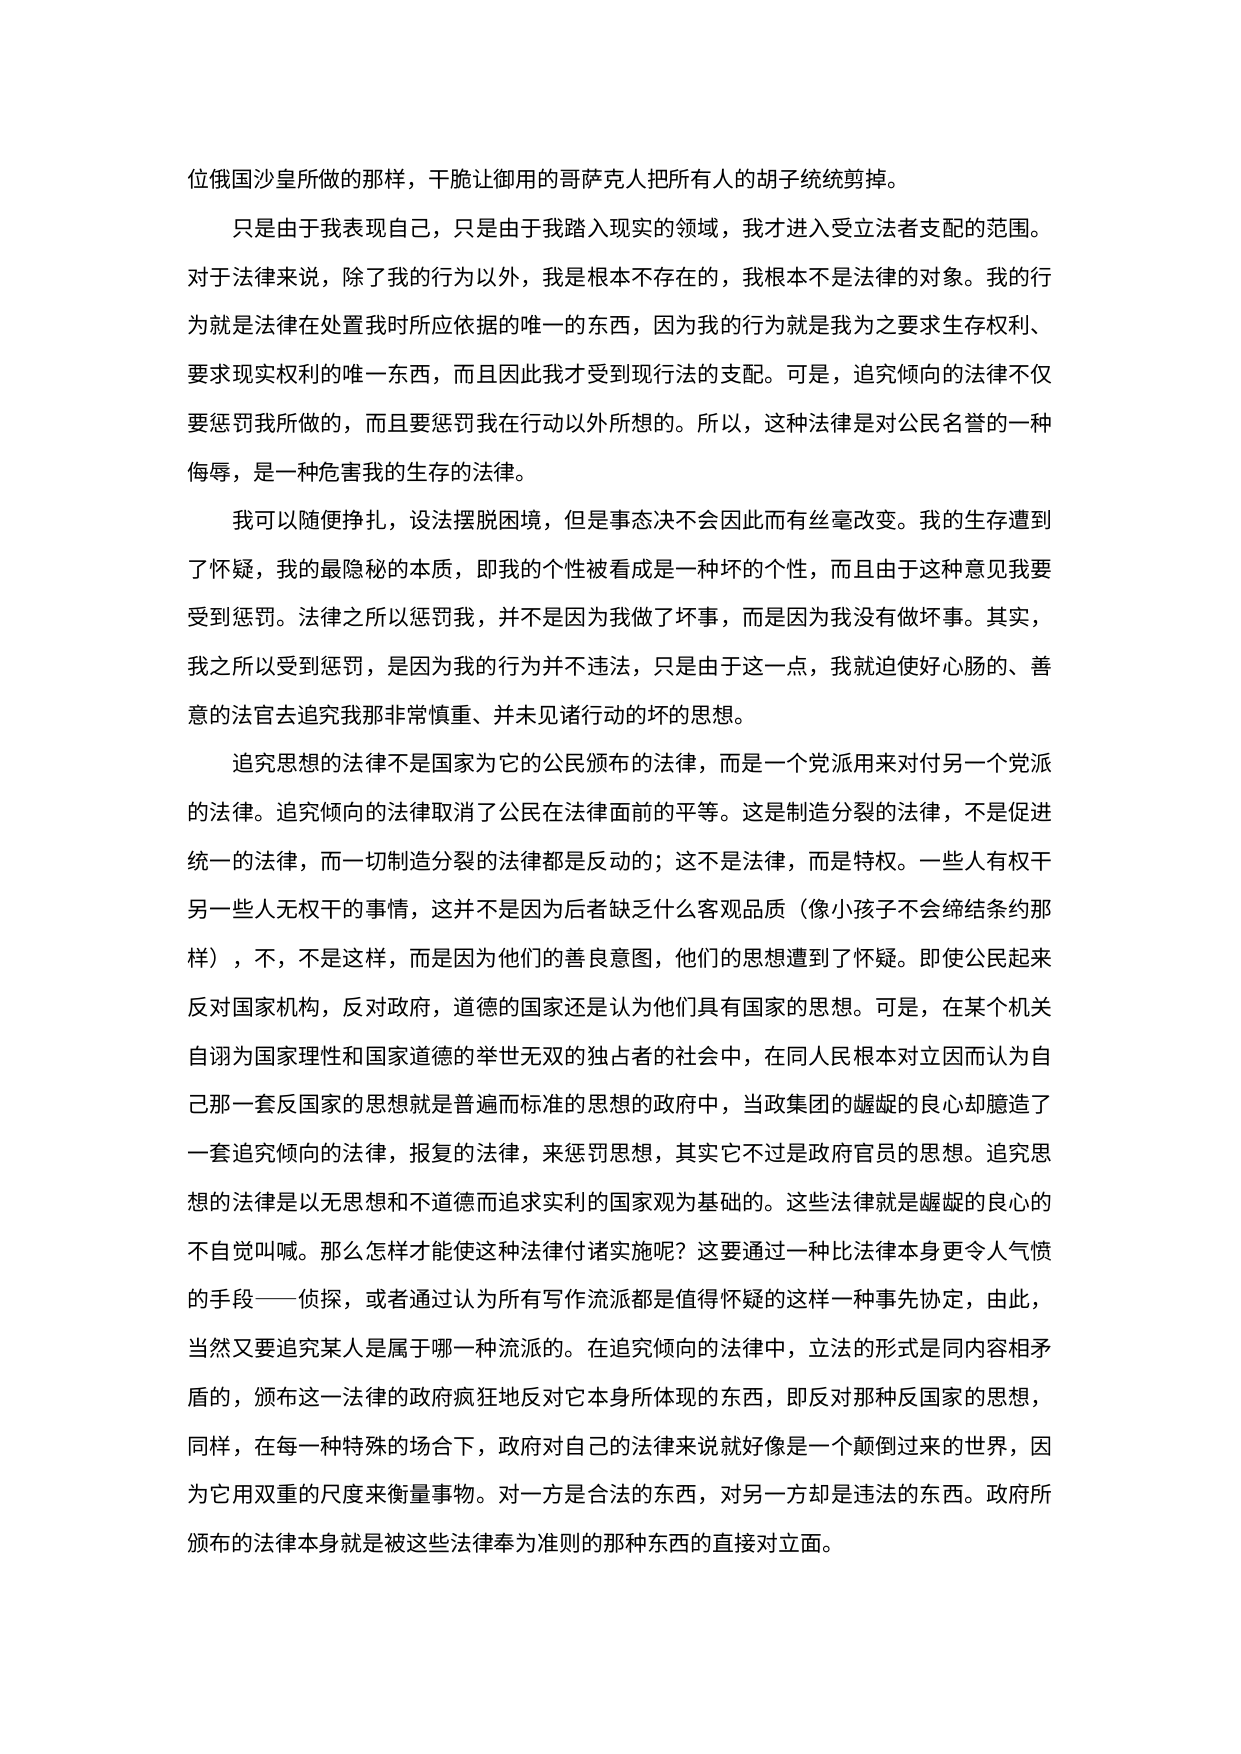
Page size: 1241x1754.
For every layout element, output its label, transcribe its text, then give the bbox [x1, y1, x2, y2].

text 这样一来，作者就成了最可怕的恐怖主义的牺牲品，遭到了涉嫌的制裁。追究倾向的法律，即没有规定客观标准的法律，是恐怖主义的法律；在罗伯斯比尔执政时期，国家在危急情况下所制定的就是这样的法律，在罗马皇帝们在位时期，国家在腐败不堪的情况下所制定的也是这样的法律。凡是不以当事人的行为本身而以他的思想作为主要标准的法律，无非是对非法行为的实际认可。与其把我要留胡子的想法当作剪胡子的标准，倒不如像那位俄国沙皇所做的那样，干脆让御用的哥萨克人把所有人的胡子统统剪掉。 [187, 162, 1053, 194]
text 我可以随便挣扎，设法摆脱困境，但是事态决不会因此而有丝毫改变。我的生存遭到了怀疑，我的最隐秘的本质，即我的个性被看成是一种坏的个性，而且由于这种意见我要受到惩罚。法律之所以惩罚我，并不是因为我做了坏事，而是因为我没有做坏事。其实，我之所以受到惩罚，是因为我的行为并不违法，只是由于这一点，我就迫使好心肠的、善意的法官去追究我那非常慎重、并未见诸行动的坏的思想。 [187, 502, 1053, 730]
text 只是由于我表现自己，只是由于我踏入现实的领域，我才进入受立法者支配的范围。对于法律来说，除了我的行为以外，我是根本不存在的，我根本不是法律的对象。我的行为就是法律在处置我时所应依据的唯一的东西，因为我的行为就是我为之要求生存权利、要求现实权利的唯一东西，而且因此我才受到现行法的支配。可是，追究倾向的法律不仅要惩罚我所做的，而且要惩罚我在行动以外所想的。所以，这种法律是对公民名誉的一种侮辱，是一种危害我的生存的法律。 [187, 210, 1053, 487]
text 追究思想的法律不是国家为它的公民颁布的法律，而是一个党派用来对付另一个党派的法律。追究倾向的法律取消了公民在法律面前的平等。这是制造分裂的法律，不是促进统一的法律，而一切制造分裂的法律都是反动的；这不是法律，而是特权。一些人有权干另一些人无权干的事情，这并不是因为后者缺乏什么客观品质（像小孩子不会缔结条约那样），不，不是这样，而是因为他们的善良意图，他们的思想遭到了怀疑。即使公民起来反对国家机构，反对政府，道德的国家还是认为他们具有国家的思想。可是，在某个机关自诩为国家理性和国家道德的举世无双的独占者的社会中，在同人民根本对立因而认为自己那一套反国家的思想就是普遍而标准的思想的政府中，当政集团的龌龊的良心却臆造了一套追究倾向的法律，报复的法律，来惩罚思想，其实它不过是政府官员的思想。追究思想的法律是以无思想和不道德而追求实利的国家观为基础的。这些法律就是龌龊的良心的不自觉叫喊。那么怎样才能使这种法律付诸实施呢？这要通过一种比法律本身更令人气愤的手段——侦探，或者通过认为所有写作流派都是值得怀疑的这样一种事先协定，由此，当然又要追究某人是属于哪一种流派的。在追究倾向的法律中，立法的形式是同内容相矛盾的，颁布这一法律的政府疯狂地反对它本身所体现的东西，即反对那种反国家的思想，同样，在每一种特殊的场合下，政府对自己的法律来说就好像是一个颠倒过来的世界，因为它用双重的尺度来衡量事物。对一方是合法的东西，对另一方却是违法的东西。政府所颁布的法律本身就是被这些法律奉为准则的那种东西的直接对立面。 [187, 746, 1053, 1558]
